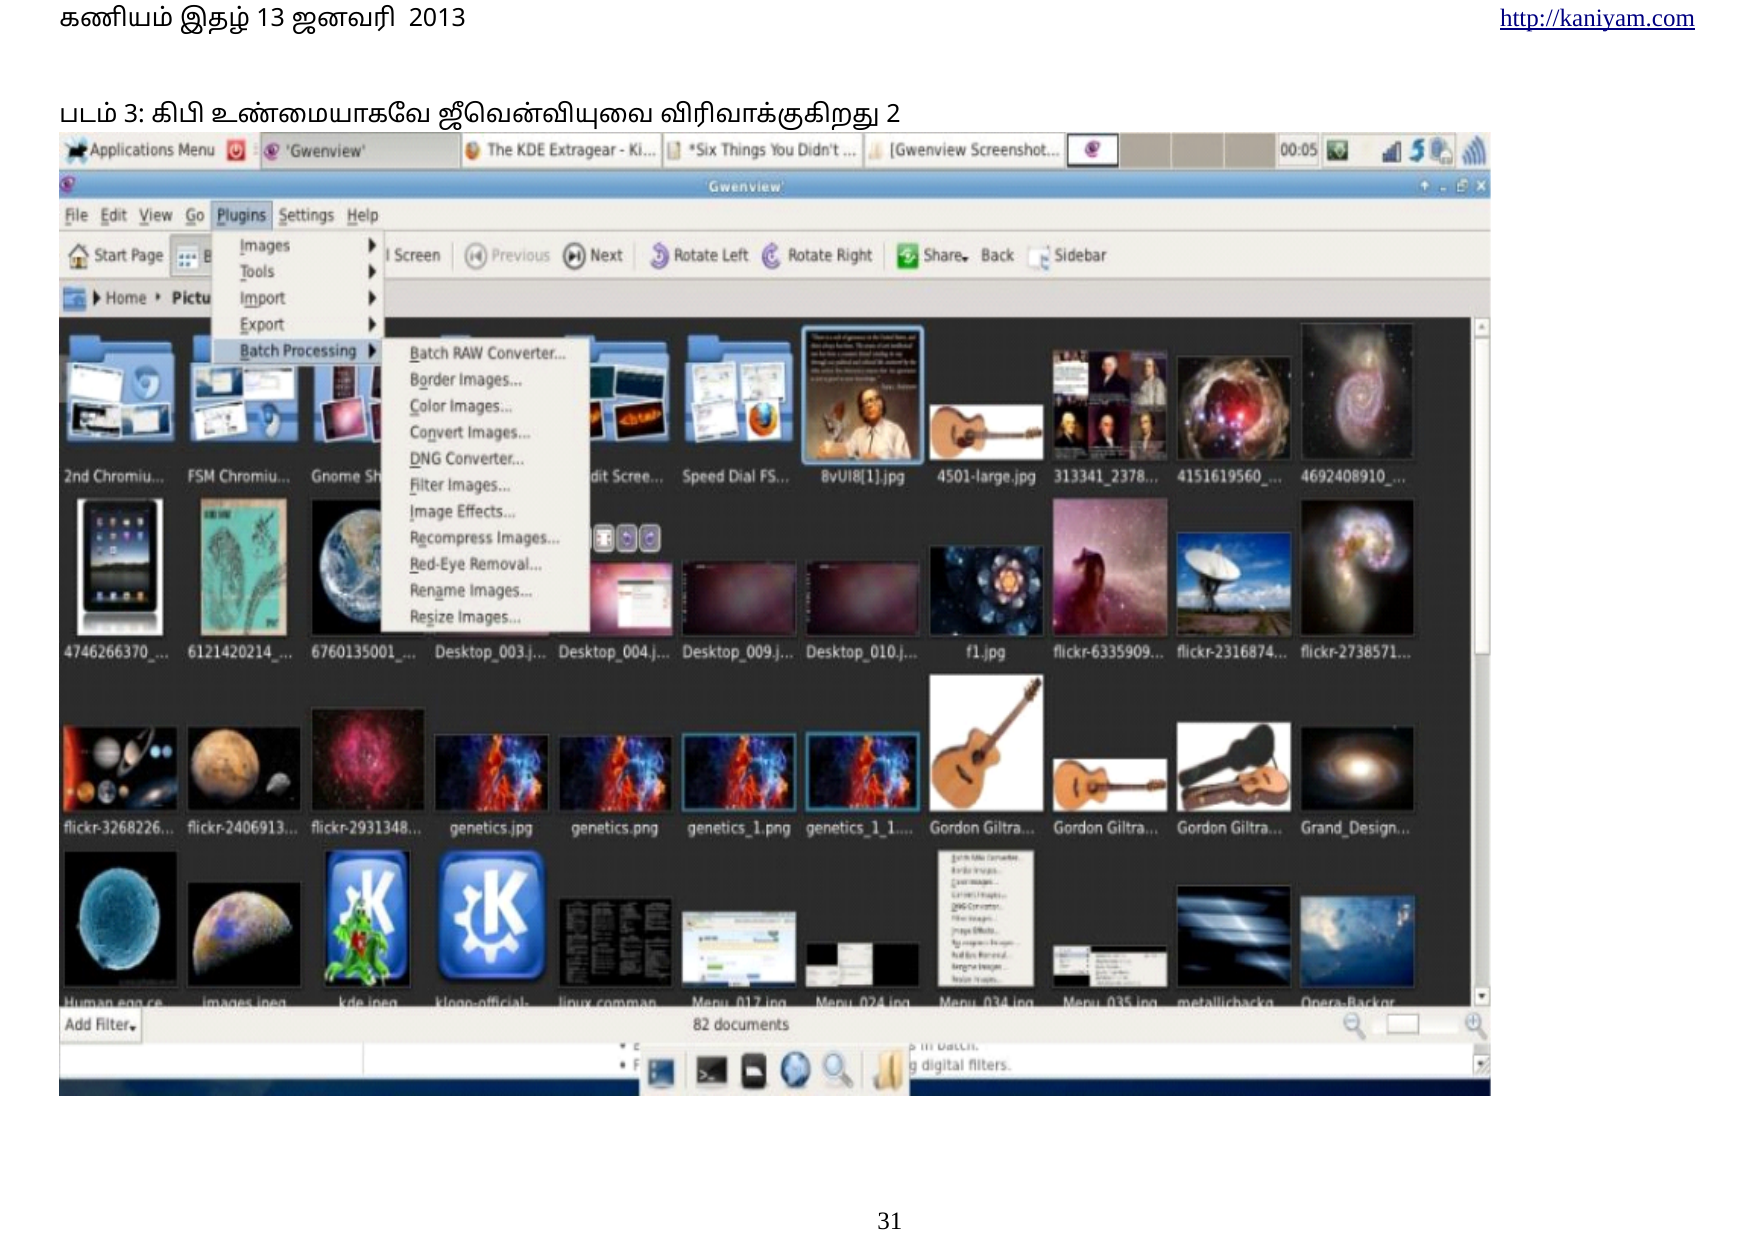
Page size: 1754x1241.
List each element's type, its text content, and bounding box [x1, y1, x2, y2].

text படம் 3: கிபி உண்மையாகவே ஜீவென்வியுவை விரிவாக்குகிறது 2 [59, 96, 1695, 133]
